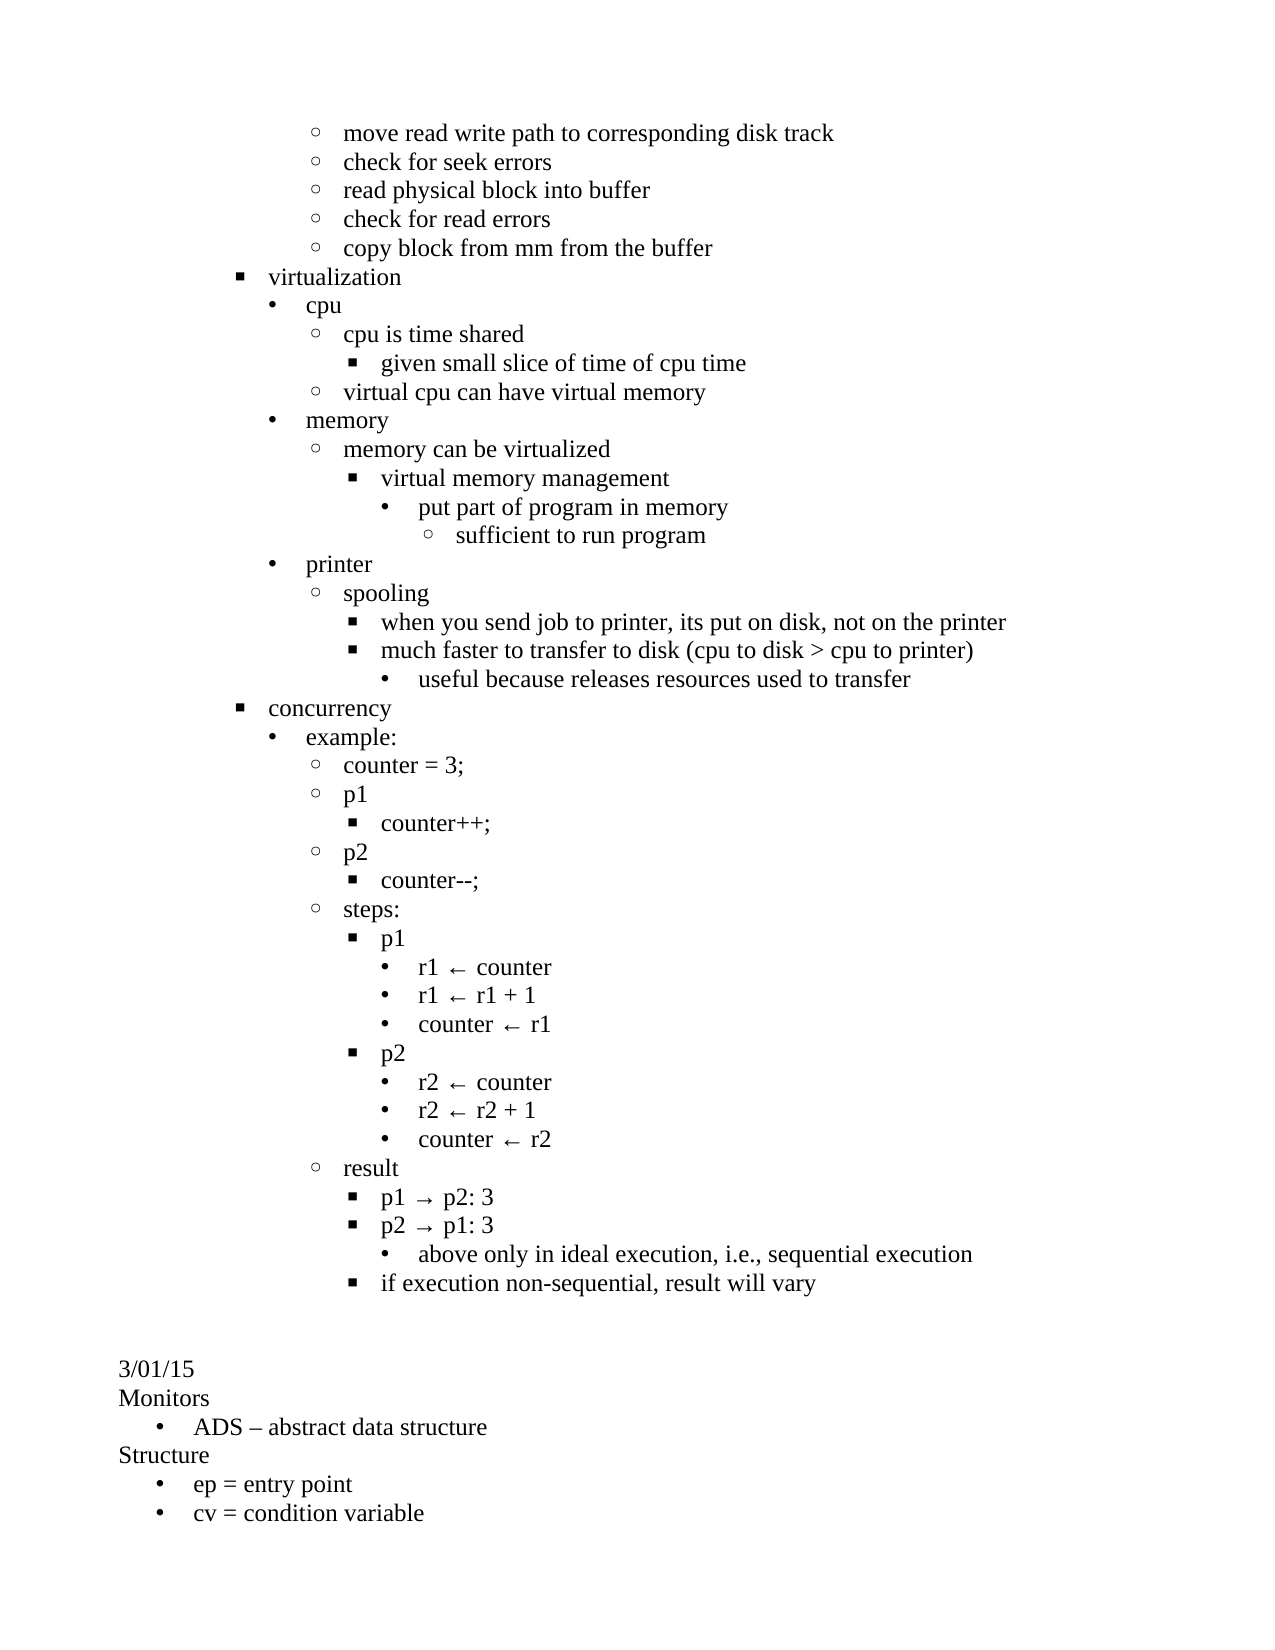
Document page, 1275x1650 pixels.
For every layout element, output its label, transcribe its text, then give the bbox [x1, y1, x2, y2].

list move read write path to corresponding disk track [306, 118, 1157, 147]
list p2 [343, 1038, 1157, 1067]
list above only in ideal execution, i.e., sequential execution [381, 1239, 1157, 1268]
list copy block from mm from the buffer [306, 233, 1157, 262]
list memory [268, 406, 1157, 434]
list p1 [343, 923, 1157, 952]
list sufficient to run program [418, 521, 1157, 549]
list spooling [306, 578, 1157, 607]
list if execution non-sequential, result will vary [343, 1268, 1157, 1297]
text Structure [118, 1441, 1157, 1469]
list read physical block into buffer [306, 176, 1157, 204]
list printer [268, 549, 1157, 578]
list example: [268, 722, 1157, 751]
list steps: [306, 894, 1157, 923]
list ep = entry point [156, 1469, 1157, 1498]
list ADS – abstract data structure [156, 1412, 1157, 1441]
list r2 ← counter [381, 1067, 1157, 1096]
text Monitors [118, 1383, 1157, 1412]
list result [306, 1153, 1157, 1182]
list r2 ← r2 + 1 [381, 1096, 1157, 1124]
list much faster to transfer to disk (cpu to disk > cpu to printer) [343, 636, 1157, 664]
list virtual cpu can have virtual memory [306, 377, 1157, 406]
list put part of program in memory [381, 492, 1157, 521]
list virtualization [231, 262, 1157, 291]
list when you send job to printer, its put on disk, not on the printer [343, 607, 1157, 636]
list counter--; [343, 866, 1157, 894]
list given small slice of time of cpu time [343, 348, 1157, 377]
list memory can be virtualized [306, 434, 1157, 463]
text 3/01/15 [118, 1354, 1157, 1383]
list useful because releases resources used to transfer [381, 664, 1157, 693]
list counter ← r2 [381, 1124, 1157, 1153]
list check for read errors [306, 204, 1157, 233]
list p2 → p1: 3 [343, 1211, 1157, 1239]
list counter++; [343, 808, 1157, 837]
list counter = 3; [306, 751, 1157, 779]
list p1 → p2: 3 [343, 1182, 1157, 1211]
list check for seek errors [306, 147, 1157, 176]
list cv = condition variable [156, 1498, 1157, 1527]
list cpu is time shared [306, 319, 1157, 348]
list virtual memory management [343, 463, 1157, 492]
list r1 ← counter [381, 952, 1157, 981]
list cpu [268, 291, 1157, 319]
list counter ← r1 [381, 1009, 1157, 1038]
list concurrency [231, 693, 1157, 722]
list p2 [306, 837, 1157, 866]
list p1 [306, 779, 1157, 808]
list r1 ← r1 + 1 [381, 981, 1157, 1009]
